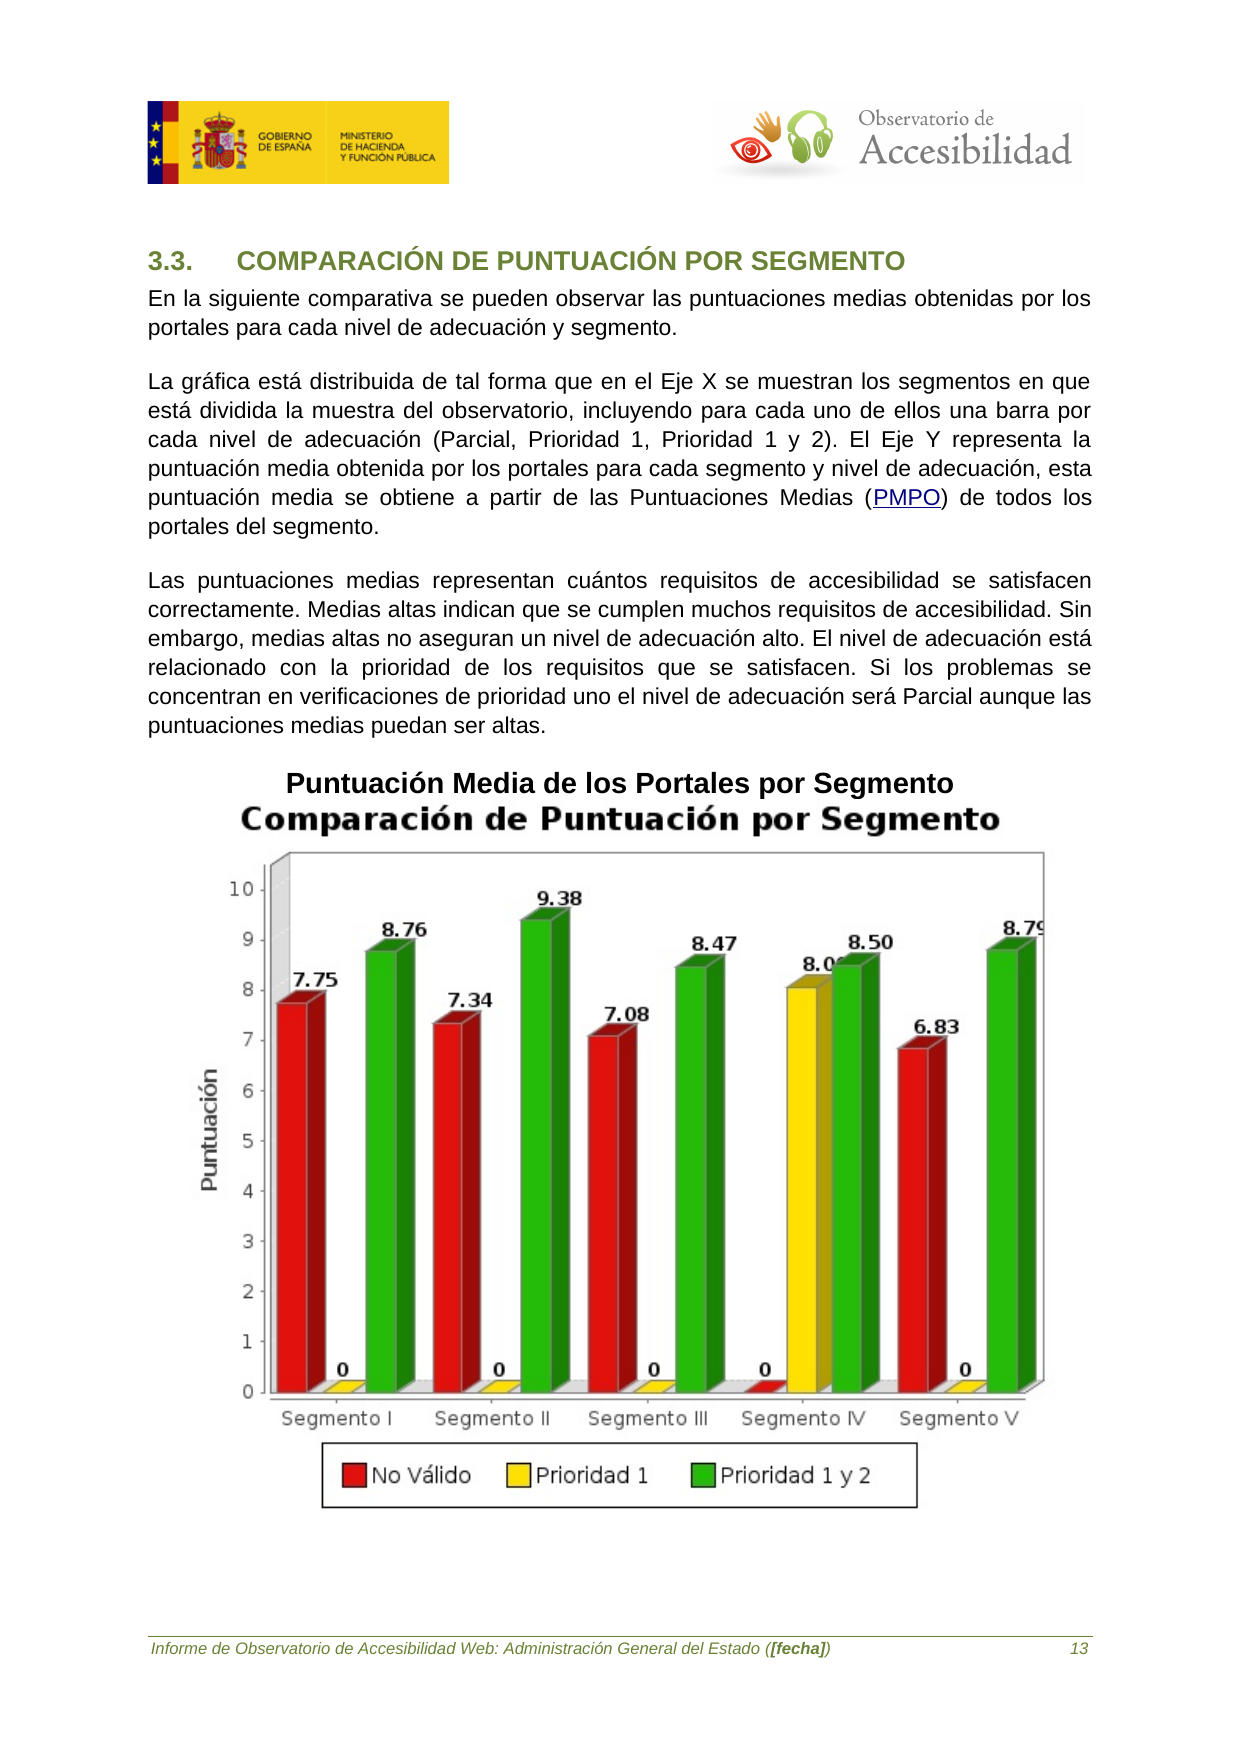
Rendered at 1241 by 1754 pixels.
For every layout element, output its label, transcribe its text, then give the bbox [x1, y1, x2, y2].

text Las puntuaciones medias representan cuántos requisitos de accesibilidad se satisfacen correctamente. Medias altas indican que se cumplen muchos requisitos de accesibilidad. Sin embargo, medias altas no aseguran un nivel de adecuación alto. El nivel de adecuación está relacionado con la prioridad de los requisitos que se satisfacen. Si los problemas se concentran en verificaciones de prioridad uno el nivel de adecuación será Parcial aunque las puntuaciones medias puedan ser altas. [148, 567, 1092, 738]
text Puntuación Media de los Portales por Segmento [148, 766, 1092, 799]
picture [710, 101, 1086, 184]
subtitle Comparación de puntuación por segmento [148, 245, 1092, 276]
picture [147, 101, 450, 184]
text La gráfica está distribuida de tal forma que en el Eje X se muestran los segmentos en que está dividida la muestra del observatorio, incluyendo para cada uno de ellos una barra por cada nivel de adecuación (Parcial, Prioridad 1, Prioridad 1 y 2). El Eje Y representa la puntuación media obtenida por los portales para cada segmento y nivel de adecuación, esta puntuación media se obtiene a partir de las Puntuaciones Medias (PMPO) de todos los portales del segmento. [148, 368, 1092, 539]
picture [178, 799, 1062, 1510]
text En la siguiente comparativa se pueden observar las puntuaciones medias obtenidas por los portales para cada nivel de adecuación y segmento. [148, 285, 1092, 341]
